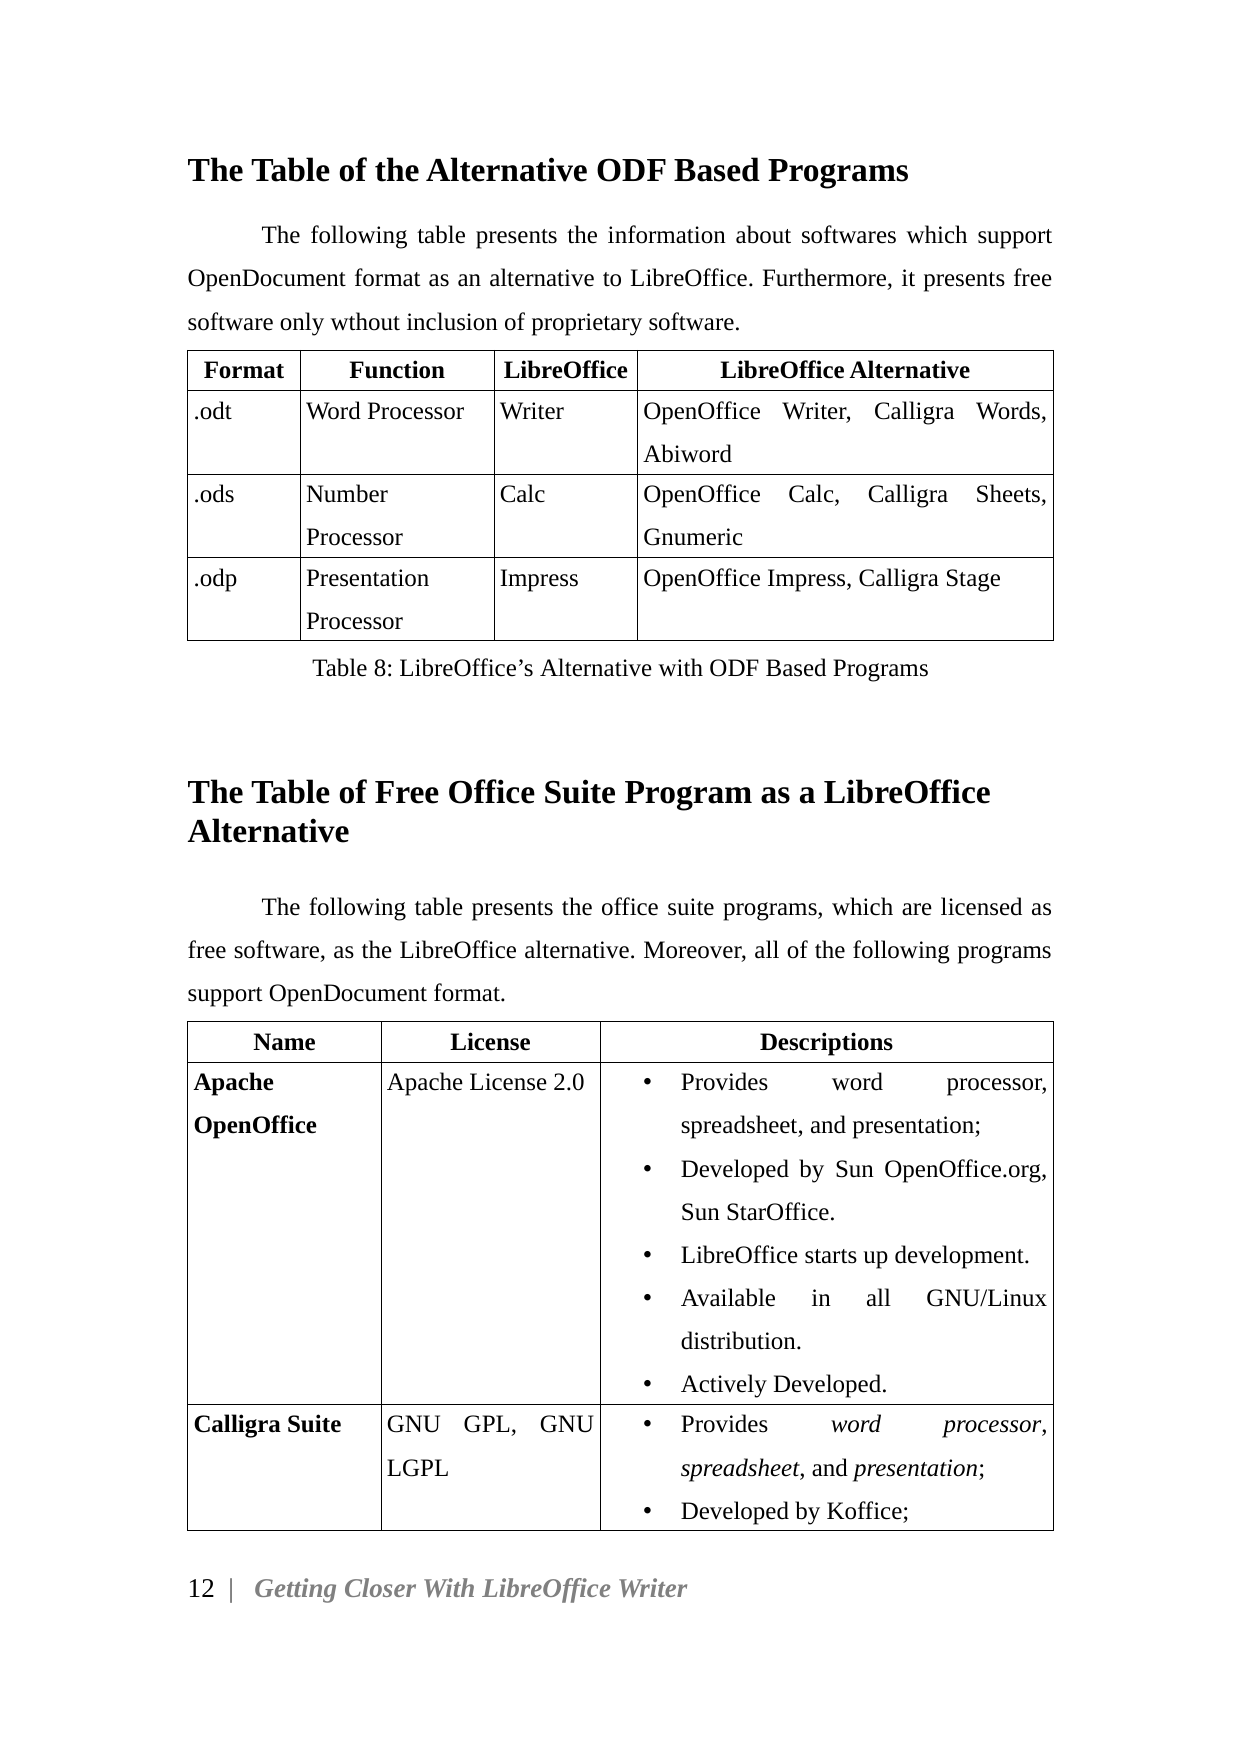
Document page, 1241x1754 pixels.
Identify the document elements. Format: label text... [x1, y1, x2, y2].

table_cell GNU GPL, GNU LGPL [382, 1405, 600, 1530]
subtitle The Table of the Alternative ODF Based Programs [187, 150, 1053, 189]
table_header Descriptions [601, 1022, 1053, 1062]
table_cell Apache License 2.0 [382, 1063, 600, 1404]
text The following table presents the information about softwares which support OpenDocument format as an alternative to LibreOffice. Furthermore, it presents free software only wthout inclusion of proprietary software. [187, 220, 1053, 335]
table_cell .odp [188, 558, 300, 640]
subtitle The Table of Free Office Suite Program as a LibreOffice Alternative [187, 773, 1053, 850]
table_cell Provides word processor, spreadsheet, and presentation; Developed by Koffice; Available in all GNU/Linux distribution. Actively Developed. [601, 1405, 1053, 1530]
table_cell Impress [495, 558, 637, 640]
table_header Format [188, 351, 300, 390]
table_cell Apache OpenOffice [188, 1063, 381, 1404]
table_header Function [301, 351, 494, 390]
table_cell OpenOffice Writer, Calligra Words, Abiword [638, 391, 1053, 473]
table_cell Calligra Suite [188, 1405, 381, 1530]
table_cell Calc [495, 475, 637, 557]
table_header License [382, 1022, 600, 1062]
table_cell Writer [495, 391, 637, 473]
table_header Name [188, 1022, 381, 1062]
table_cell .ods [188, 475, 300, 557]
table_cell .odt [188, 391, 300, 473]
table_cell Number Processor [301, 475, 494, 557]
table_header LibreOffice Alternative [638, 351, 1053, 390]
text The following table presents the office suite programs, which are licensed as free software, as the LibreOffice alternative. Moreover, all of the following programs support OpenDocument format. [187, 892, 1053, 1007]
table_header LibreOffice [495, 351, 637, 390]
text Table 8: LibreOffice’s Alternative with ODF Based Programs [187, 653, 1053, 682]
table_cell Provides word processor, spreadsheet, and presentation; Developed by Sun OpenOffice.org, Sun StarOffice. LibreOffice starts up development. Available in all GNU/Linux distribution. Actively Developed. [601, 1063, 1053, 1404]
table_cell Word Processor [301, 391, 494, 473]
table_cell Presentation Processor [301, 558, 494, 640]
table_cell OpenOffice Impress, Calligra Stage [638, 558, 1053, 640]
table_cell OpenOffice Calc, Calligra Sheets, Gnumeric [638, 475, 1053, 557]
